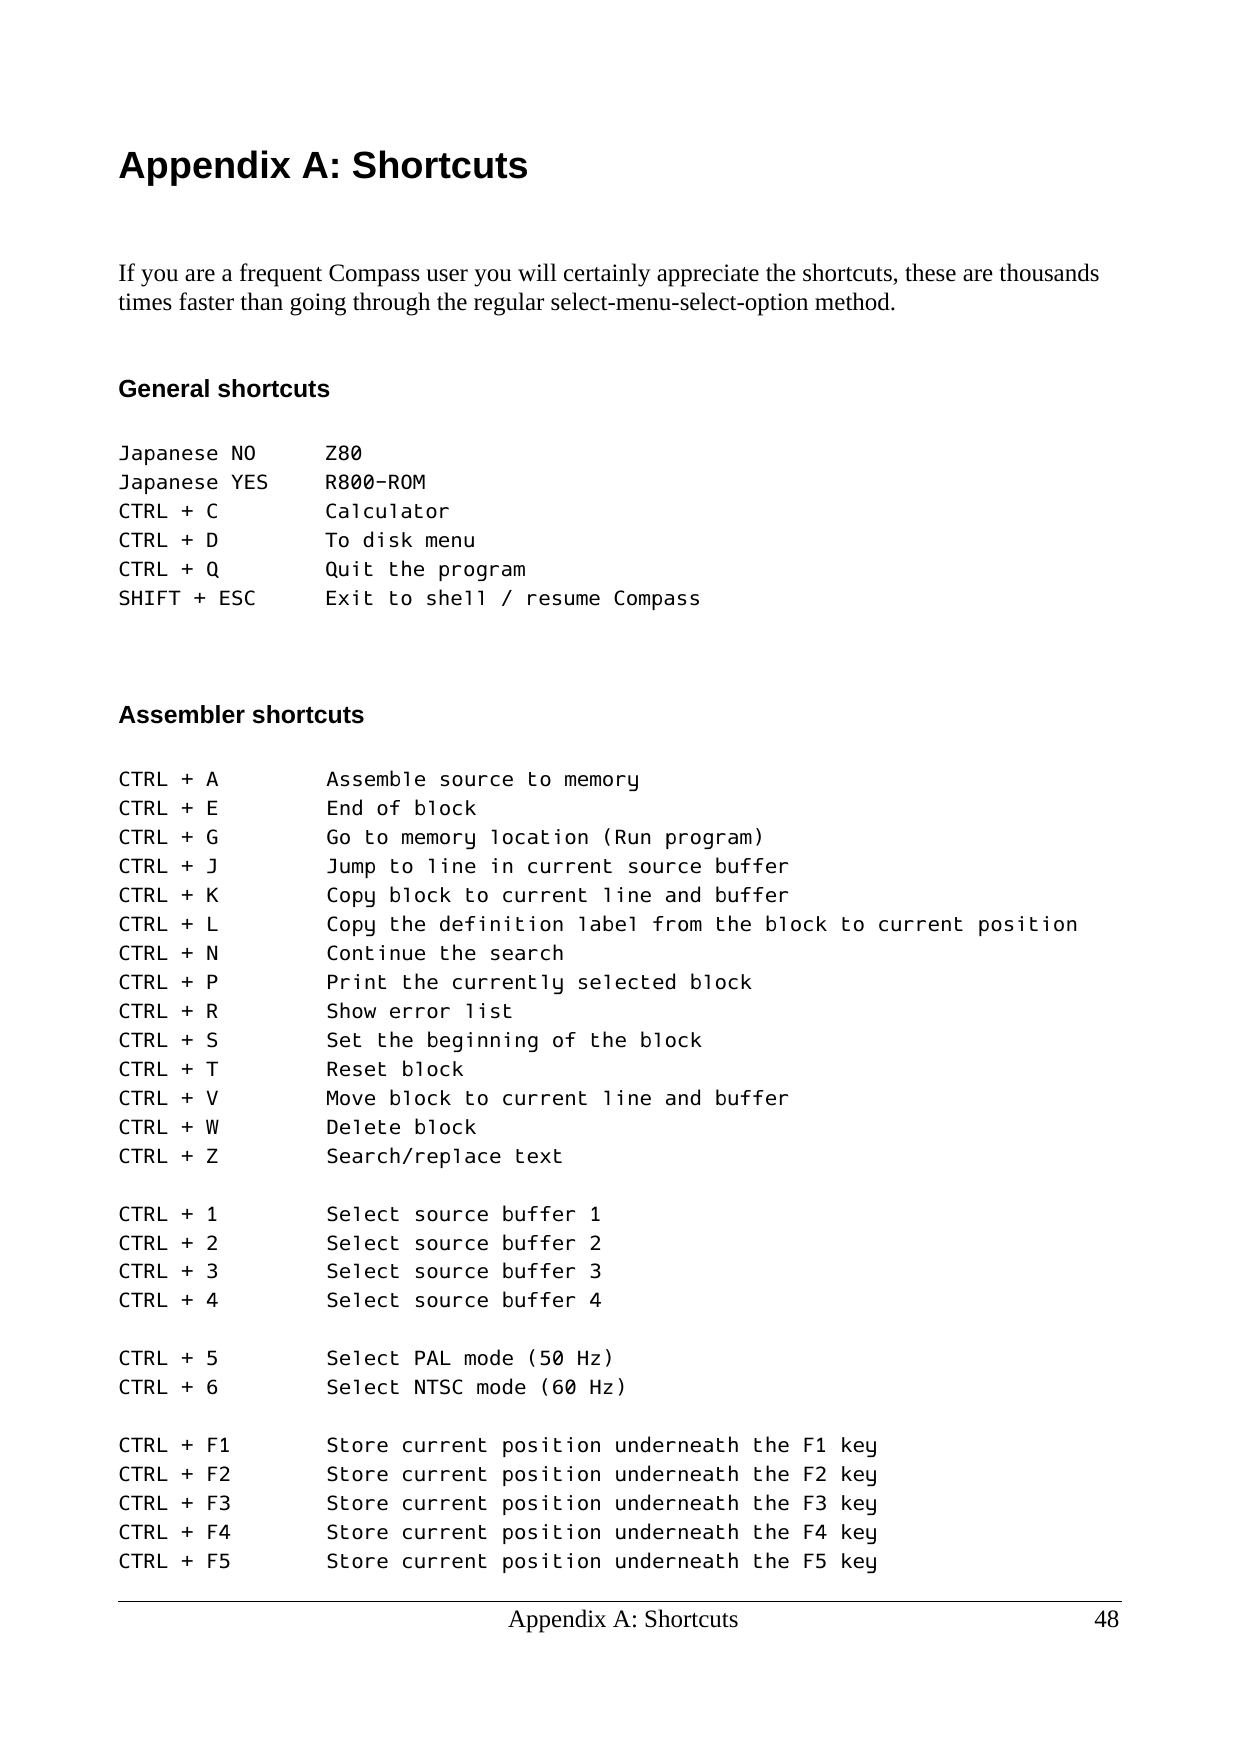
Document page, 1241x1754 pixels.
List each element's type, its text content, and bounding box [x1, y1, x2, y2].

text CTRL + J Jump to line in current source buffer [118, 851, 1122, 880]
text Japanese NO Z80 [118, 438, 1122, 467]
text CTRL + A Assemble source to memory [118, 764, 1122, 793]
text CTRL + R Show error list [118, 996, 1122, 1025]
text CTRL + 2 Select source buffer 2 [118, 1228, 1122, 1257]
text CTRL + E End of block [118, 793, 1122, 822]
text CTRL + F4 Store current position underneath the F4 key [118, 1517, 1122, 1546]
text CTRL + 4 Select source buffer 4 [118, 1286, 1122, 1314]
text Japanese YES R800-ROM [118, 467, 1122, 496]
text CTRL + W Delete block [118, 1112, 1122, 1141]
text CTRL + G Go to memory location (Run program) [118, 822, 1122, 851]
text CTRL + F3 Store current position underneath the F3 key [118, 1488, 1122, 1517]
text CTRL + D To disk menu [118, 525, 1122, 554]
text CTRL + 5 Select PAL mode (50 Hz) [118, 1343, 1122, 1372]
subtitle General shortcuts [118, 374, 1122, 403]
text CTRL + Q Quit the program [118, 554, 1122, 583]
text CTRL + 1 Select source buffer 1 [118, 1199, 1122, 1228]
text CTRL + F1 Store current position underneath the F1 key [118, 1430, 1122, 1459]
subtitle Appendix A: Shortcuts [118, 143, 1122, 187]
text SHIFT + ESC Exit to shell / resume Compass [118, 583, 1122, 612]
text CTRL + F5 Store current position underneath the F5 key [118, 1546, 1122, 1575]
text CTRL + 3 Select source buffer 3 [118, 1257, 1122, 1286]
text CTRL + S Set the beginning of the block [118, 1025, 1122, 1054]
text CTRL + V Move block to current line and buffer [118, 1083, 1122, 1112]
text CTRL + T Reset block [118, 1054, 1122, 1083]
text CTRL + 6 Select NTSC mode (60 Hz) [118, 1372, 1122, 1401]
text CTRL + F2 Store current position underneath the F2 key [118, 1459, 1122, 1488]
text CTRL + P Print the currently selected block [118, 967, 1122, 996]
text If you are a frequent Compass user you will certainly appreciate the shortcuts, these are thousands times faster than going through the regular select-menu-select-option method. [118, 258, 1122, 316]
subtitle Assembler shortcuts [118, 700, 1122, 729]
text CTRL + N Continue the search [118, 938, 1122, 967]
text CTRL + K Copy block to current line and buffer [118, 880, 1122, 909]
text CTRL + Z Search/replace text [118, 1141, 1122, 1170]
text CTRL + L Copy the definition label from the block to current position [118, 909, 1122, 938]
text CTRL + C Calculator [118, 496, 1122, 525]
